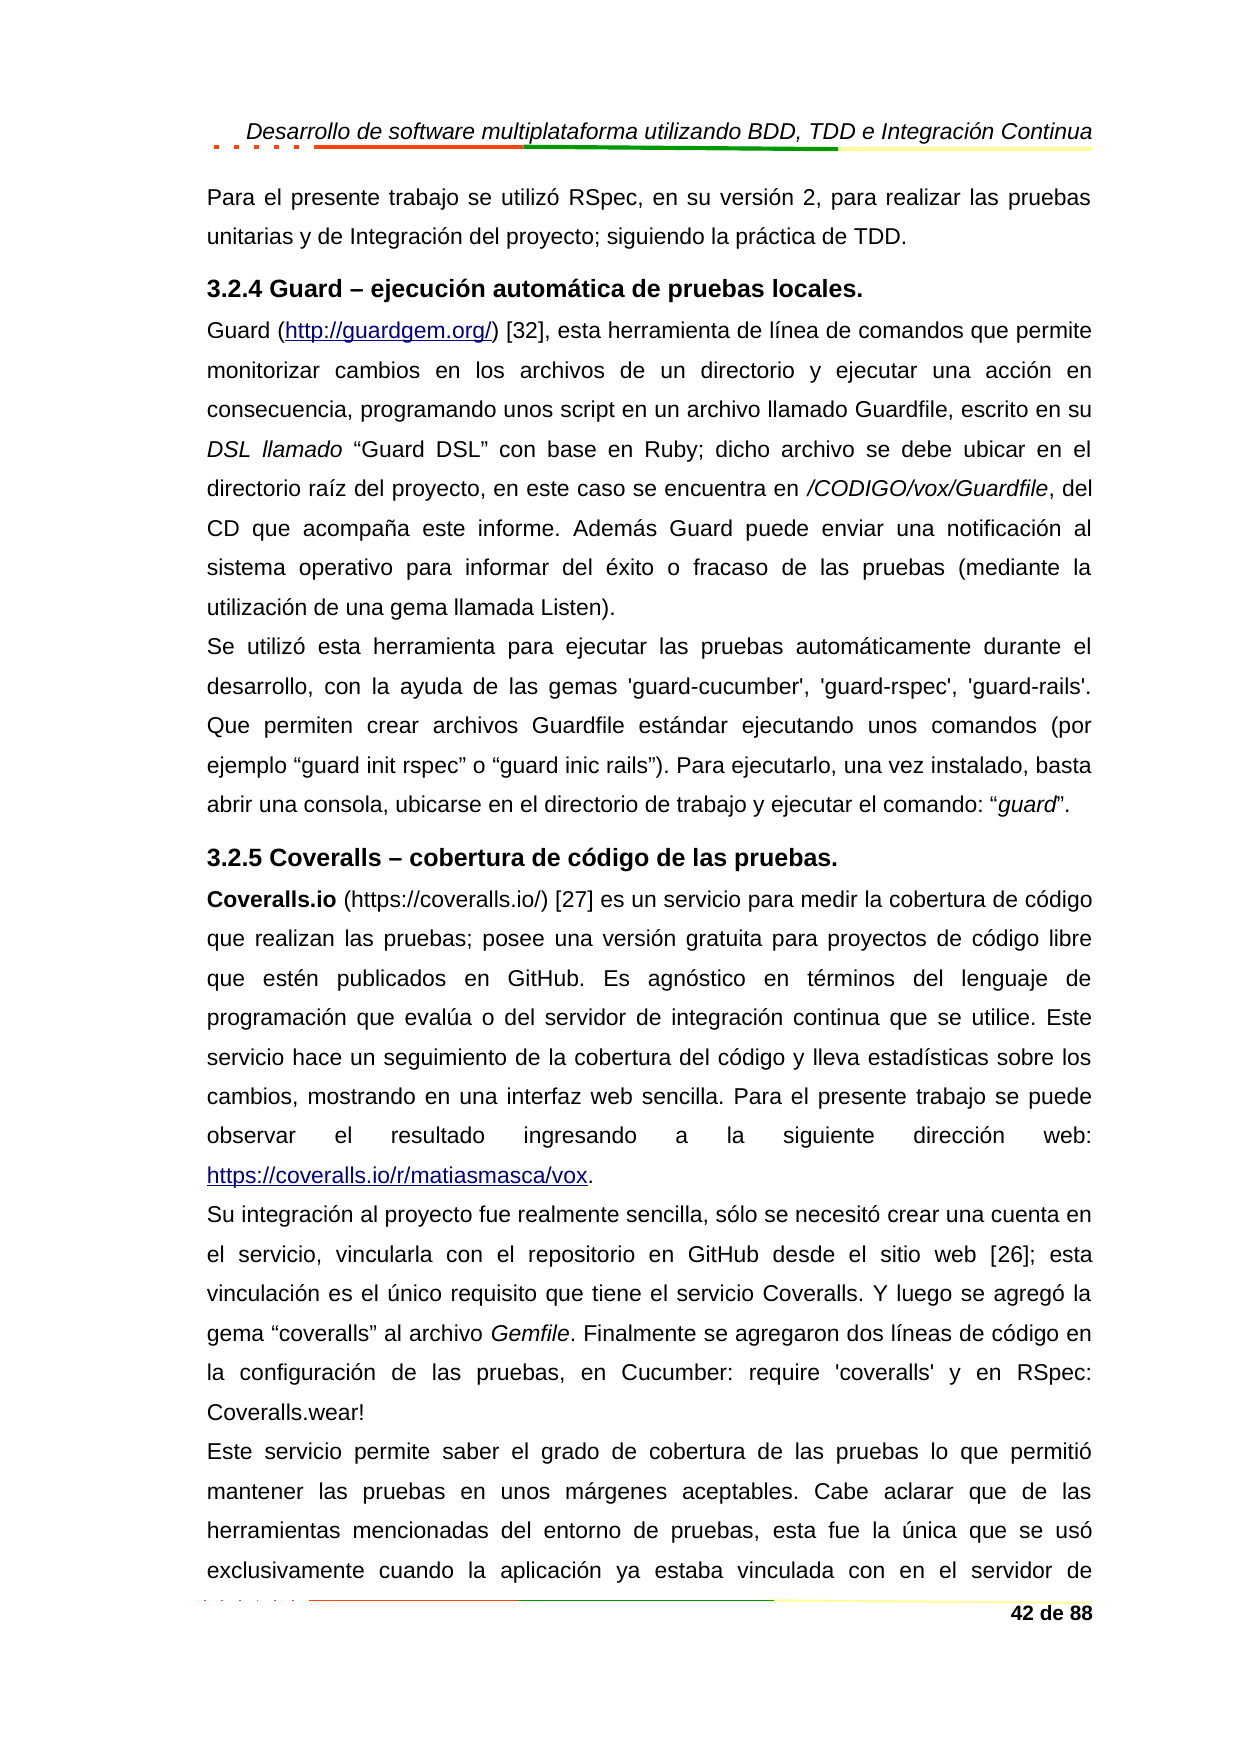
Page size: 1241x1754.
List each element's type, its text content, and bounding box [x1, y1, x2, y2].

text Este servicio permite saber el grado de cobertura de las pruebas lo que permitió mantener las pruebas en unos márgenes aceptables. Cabe aclarar que de las herramientas mencionadas del entorno de pruebas, esta fue la única que se usó exclusivamente cuando la aplicación ya estaba vinculada con en el servidor de [207, 1438, 1093, 1583]
text Coveralls.io (https://coveralls.io/) [27] es un servicio para medir la cobertura de código que realizan las pruebas; posee una versión gratuita para proyectos de código libre que estén publicados en GitHub. Es agnóstico en términos del lenguaje de programación que evalúa o del servidor de integración continua que se utilice. Este servicio hace un seguimiento de la cobertura del código y lleva estadísticas sobre los cambios, mostrando en una interfaz web sencilla. Para el presente trabajo se puede observar el resultado ingresando a la siguiente dirección web: https://coveralls.io/r/matiasmasca/vox. [207, 886, 1093, 1188]
text Guard (http://guardgem.org/) [32], esta herramienta de línea de comandos que permite monitorizar cambios en los archivos de un directorio y ejecutar una acción en consecuencia, programando unos script en un archivo llamado Guardfile, escrito en su DSL llamado “Guard DSL” con base en Ruby; dicho archivo se debe ubicar en el directorio raíz del proyecto, en este caso se encuentra en /CODIGO/vox/Guardfile, del CD que acompaña este informe. Además Guard puede enviar una notificación al sistema operativo para informar del éxito o fracaso de las pruebas (mediante la utilización de una gema llamada Listen). [207, 317, 1093, 620]
text Se utilizó esta herramienta para ejecutar las pruebas automáticamente durante el desarrollo, con la ayuda de las gemas 'guard-cucumber', 'guard-rspec', 'guard-rails'. Que permiten crear archivos Guardfile estándar ejecutando unos comandos (por ejemplo “guard init rspec” o “guard inic rails”). Para ejecutarlo, una vez instalado, basta abrir una consola, ubicarse en el directorio de trabajo y ejecutar el comando: “guard”. [207, 633, 1093, 818]
text 3.2.5 Coveralls – cobertura de código de las pruebas. [207, 842, 1093, 871]
text Para el presente trabajo se utilizó RSpec, en su versión 2, para realizar las pruebas unitarias y de Integración del proyecto; siguiendo la práctica de TDD. [207, 184, 1093, 249]
text Su integración al proyecto fue realmente sencilla, sólo se necesitó crear una cuenta en el servicio, vincularla con el repositorio en GitHub desde el sitio web [26]; esta vinculación es el único requisito que tiene el servicio Coveralls. Y luego se agregó la gema “coveralls” al archivo Gemfile. Finalmente se agregaron dos líneas de código en la configuración de las pruebas, en Cucumber: require 'coveralls' y en RSpec: Coveralls.wear! [207, 1201, 1093, 1425]
text 3.2.4 Guard – ejecución automática de pruebas locales. [207, 274, 1093, 303]
